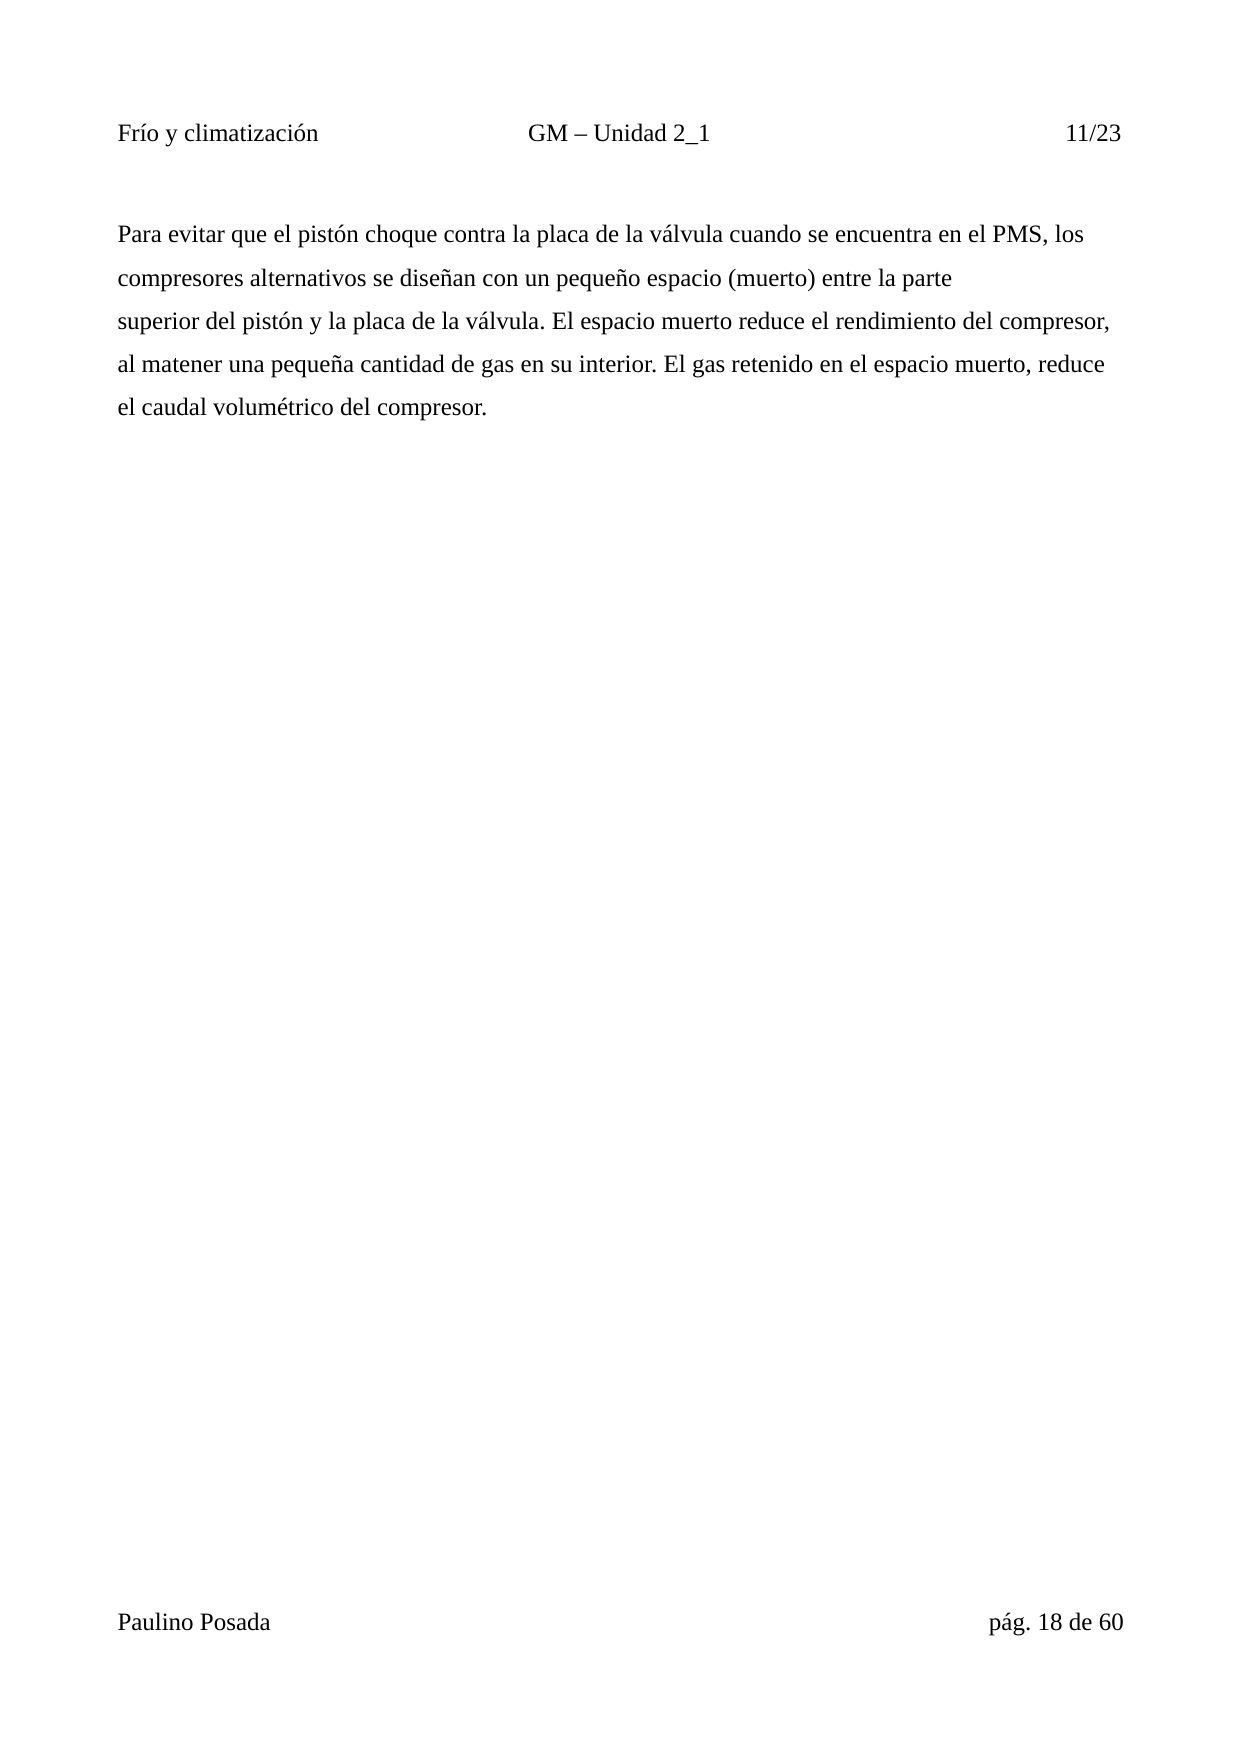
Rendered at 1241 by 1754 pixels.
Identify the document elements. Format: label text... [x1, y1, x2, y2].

text Para evitar que el pistón choque contra la placa de la válvula cuando se encuentra en el PMS, los compresores alternativos se diseñan con un pequeño espacio (muerto) entre la parte [117, 219, 1123, 291]
text superior del pistón y la placa de la válvula. El espacio muerto reduce el rendimiento del compresor, al matener una pequeña cantidad de gas en su interior. El gas retenido en el espacio muerto, reduce el caudal volumétrico del compresor. [117, 306, 1123, 421]
